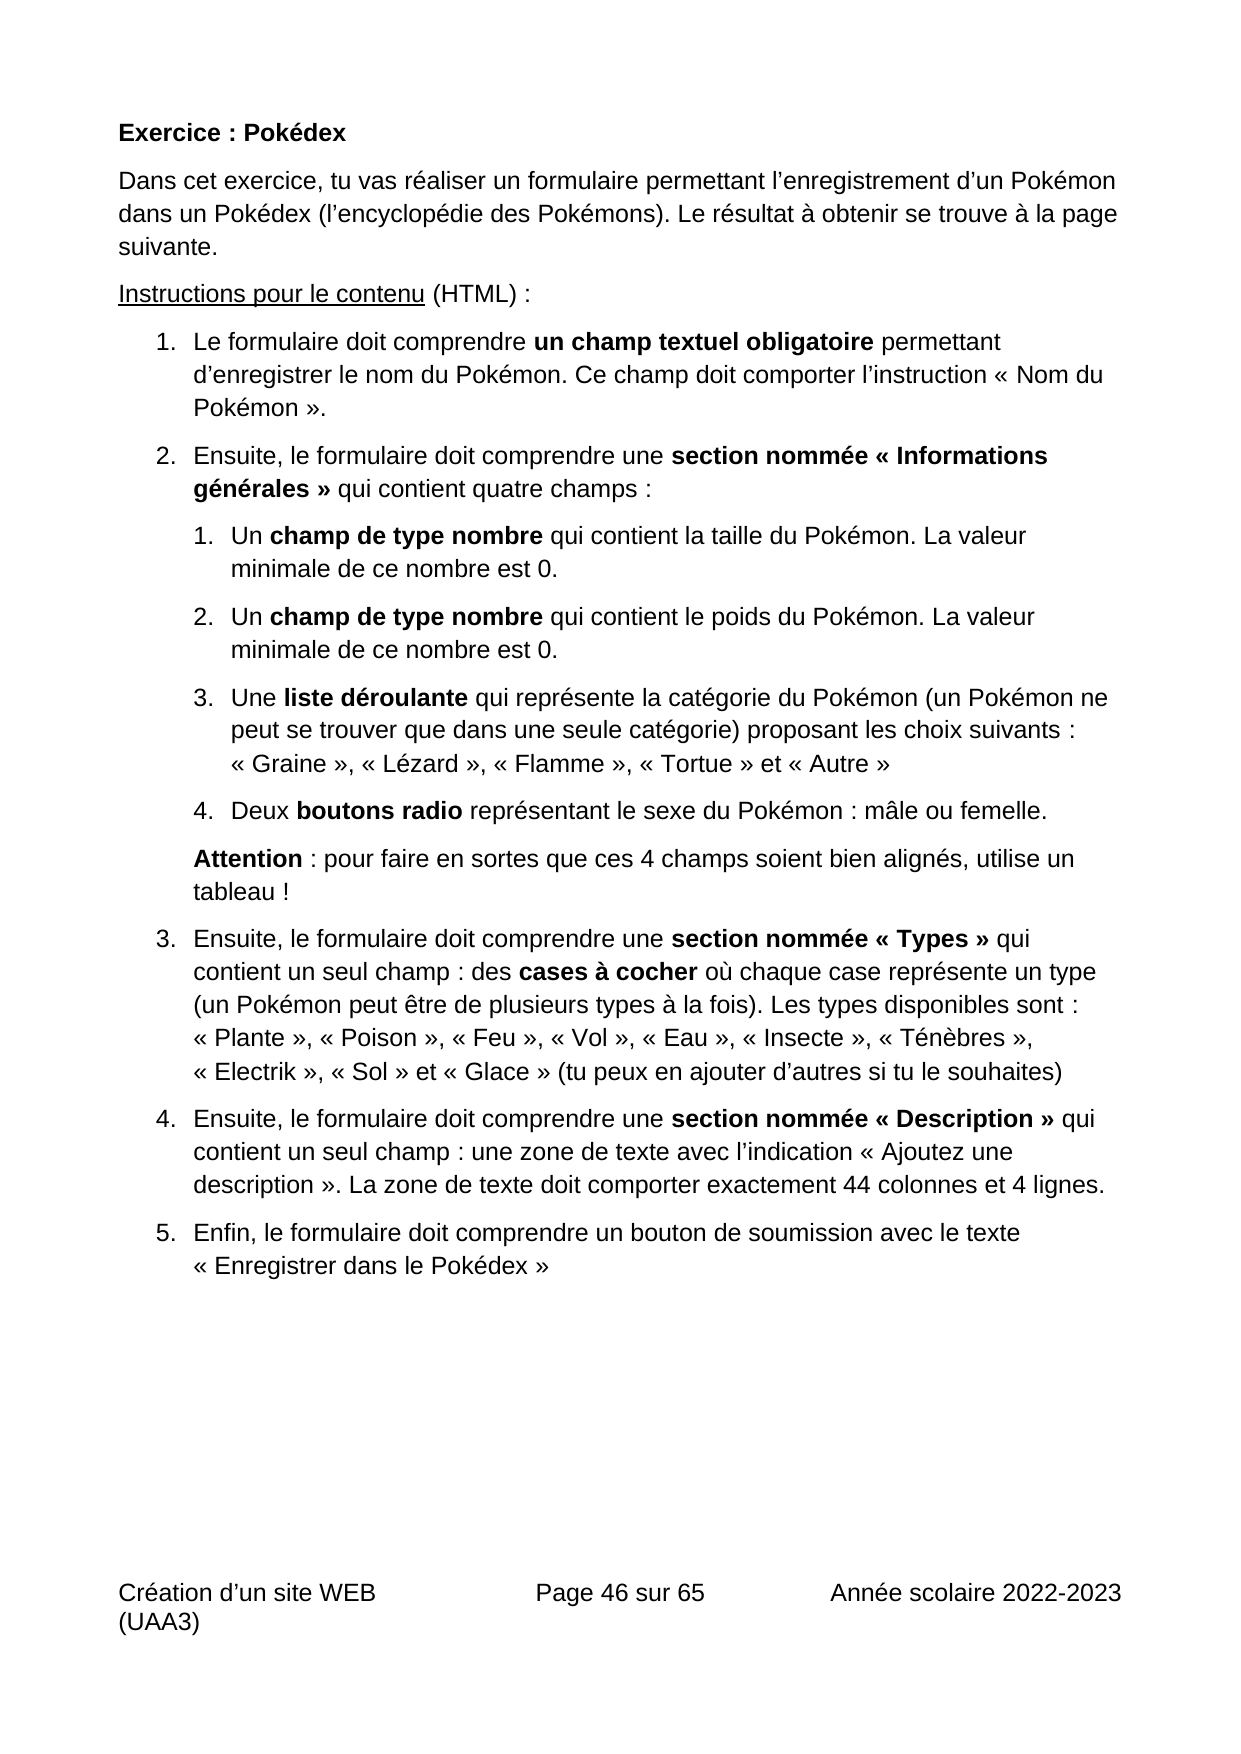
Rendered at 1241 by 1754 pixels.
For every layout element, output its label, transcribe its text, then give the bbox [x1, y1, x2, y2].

list Une liste déroulante qui représente la catégorie du Pokémon (un Pokémon ne peut se trouver que dans une seule catégorie) proposant les choix suivants : « Graine », « Lézard », « Flamme », « Tortue » et « Autre » [193, 682, 1122, 777]
list Ensuite, le formulaire doit comprendre une section nommée « Description » qui contient un seul champ : une zone de texte avec l’indication « Ajoutez une description ». La zone de texte doit comporter exactement 44 colonnes et 4 lignes. [156, 1104, 1122, 1199]
list Attention : pour faire en sortes que ces 4 champs soient bien alignés, utilise un tableau ! [156, 844, 1122, 906]
text Exercice : Pokédex [118, 118, 1122, 147]
text Instructions pour le contenu (HTML) : [118, 279, 1122, 308]
list Un champ de type nombre qui contient le poids du Pokémon. La valeur minimale de ce nombre est 0. [193, 602, 1122, 664]
text Dans cet exercice, tu vas réaliser un formulaire permettant l’enregistrement d’un Pokémon dans un Pokédex (l’encyclopédie des Pokémons). Le résultat à obtenir se trouve à la page suivante. [118, 166, 1122, 261]
list Un champ de type nombre qui contient la taille du Pokémon. La valeur minimale de ce nombre est 0. [193, 521, 1122, 583]
list Deux boutons radio représentant le sexe du Pokémon : mâle ou femelle. [193, 796, 1122, 825]
list Le formulaire doit comprendre un champ textuel obligatoire permettant d’enregistrer le nom du Pokémon. Ce champ doit comporter l’instruction « Nom du Pokémon ». [156, 327, 1122, 422]
list Enfin, le formulaire doit comprendre un bouton de soumission avec le texte « Enregistrer dans le Pokédex » [156, 1218, 1122, 1279]
list Ensuite, le formulaire doit comprendre une section nommée « Types » qui contient un seul champ : des cases à cocher où chaque case représente un type (un Pokémon peut être de plusieurs types à la fois). Les types disponibles sont : « Plante », « Poison », « Feu », « Vol », « Eau », « Insecte », « Ténèbres », « Electrik », « Sol » et « Glace » (tu peux en ajouter d’autres si tu le souhaites) [156, 924, 1122, 1085]
list Ensuite, le formulaire doit comprendre une section nommée « Informations générales » qui contient quatre champs : [156, 441, 1122, 502]
